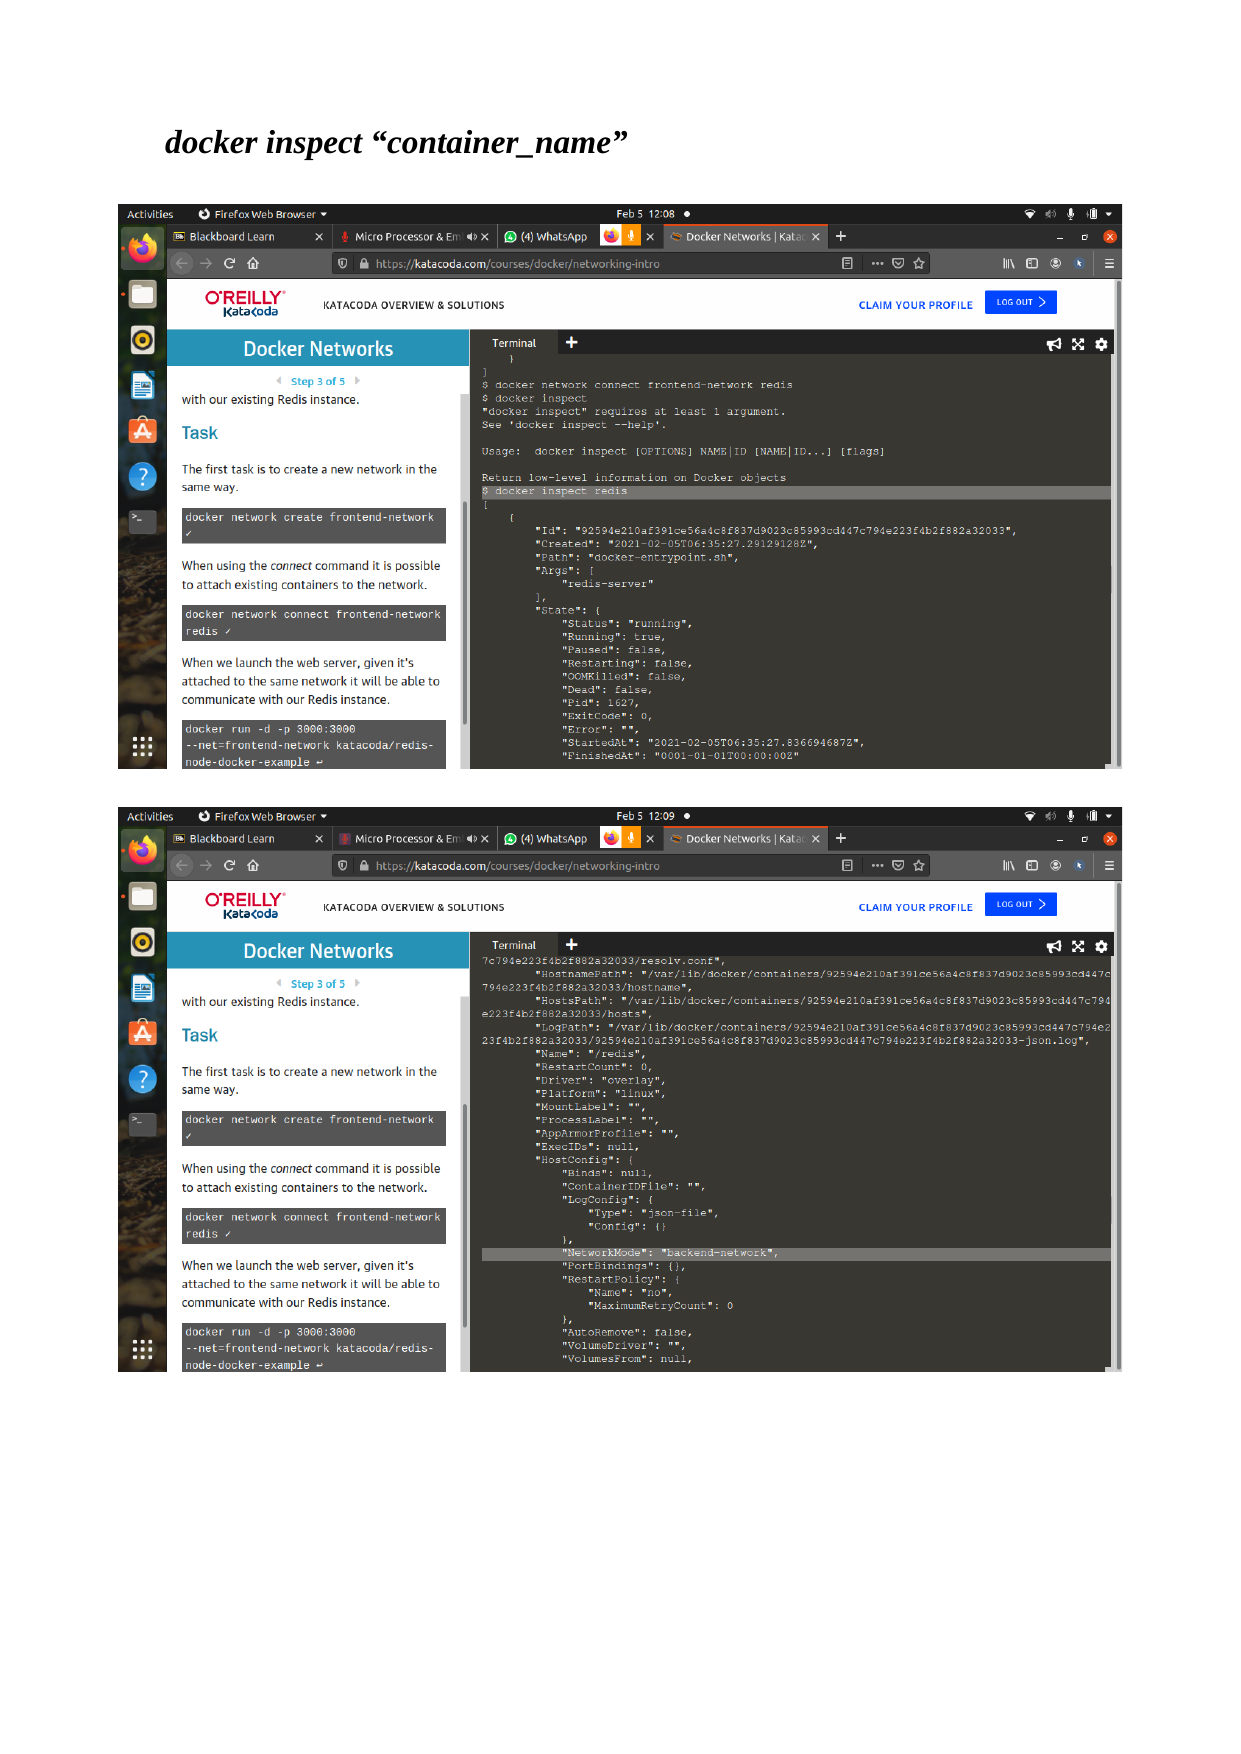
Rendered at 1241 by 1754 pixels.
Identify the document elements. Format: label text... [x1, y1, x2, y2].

picture [118, 204, 1123, 769]
text docker inspect “container_name” [118, 118, 1122, 161]
picture [118, 807, 1123, 1372]
